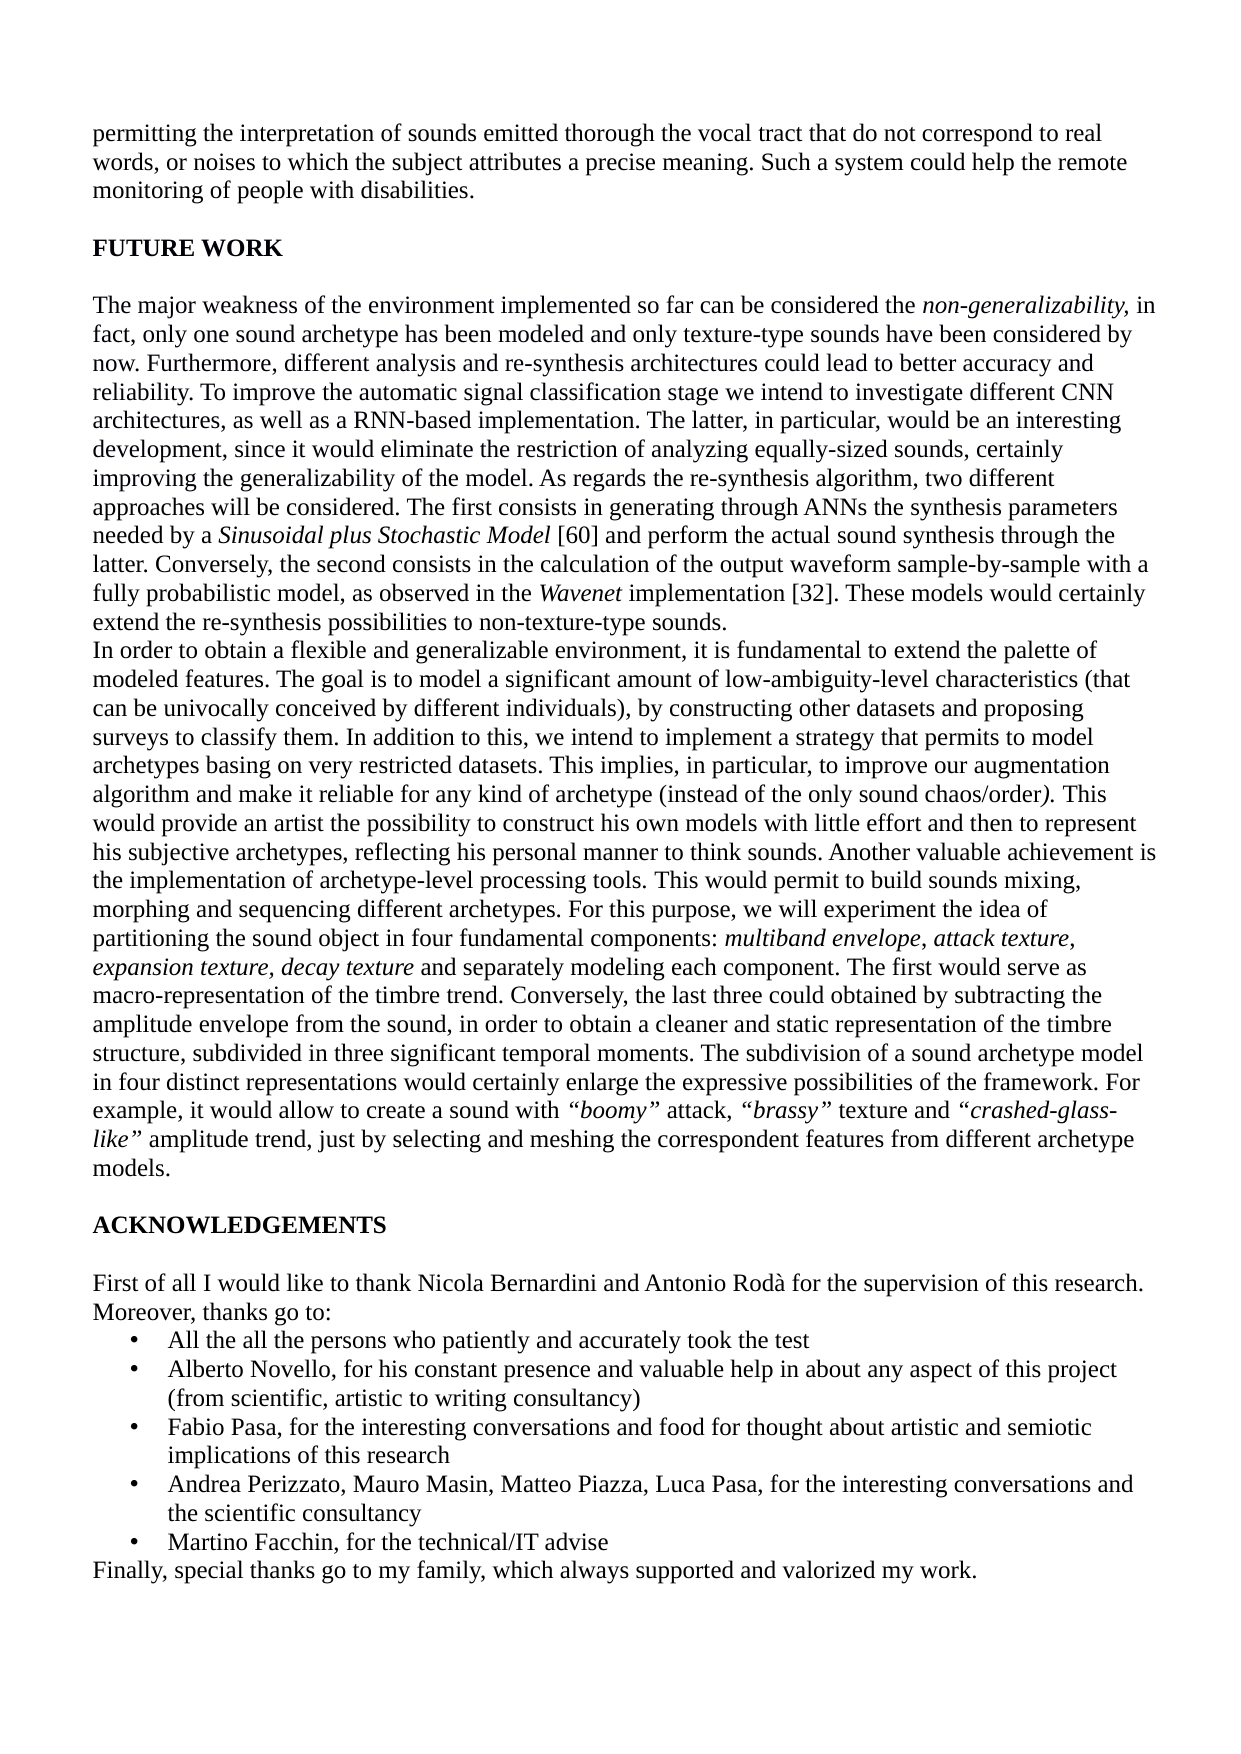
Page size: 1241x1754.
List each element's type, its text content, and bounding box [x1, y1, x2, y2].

text In order to obtain a flexible and generalizable environment, it is fundamental to extend the palette of modeled features. The goal is to model a significant amount of low-ambiguity-level characteristics (that can be univocally conceived by different individuals), by constructing other datasets and proposing surveys to classify them. In addition to this, we intend to implement a strategy that permits to model archetypes basing on very restricted datasets. This implies, in particular, to improve our augmentation algorithm and make it reliable for any kind of archetype (instead of the only sound chaos/order). This would provide an artist the possibility to construct his own models with little effort and then to represent his subjective archetypes, reflecting his personal manner to think sounds. Another valuable achievement is the implementation of archetype-level processing tools. This would permit to build sounds mixing, morphing and sequencing different archetypes. For this purpose, we will experiment the idea of partitioning the sound object in four fundamental components: multiband envelope, attack texture, expansion texture, decay texture and separately modeling each component. The first would serve as macro-representation of the timbre trend. Conversely, the last three could obtained by subtracting the amplitude envelope from the sound, in order to obtain a cleaner and static representation of the timbre structure, subdivided in three significant temporal moments. The subdivision of a sound archetype model in four distinct representations would certainly enlarge the expressive possibilities of the framework. For example, it would allow to create a sound with “boomy” attack, “brassy” texture and “crashed-glass-like” amplitude trend, just by selecting and meshing the correspondent features from different archetype models. [92, 636, 1160, 1182]
list Martino Facchin, for the technical/IT advise [130, 1527, 1160, 1556]
text FUTURE WORK [92, 233, 1160, 262]
text permitting the interpretation of sounds emitted thorough the vocal tract that do not correspond to real words, or noises to which the subject attributes a precise meaning. Such a system could help the remote monitoring of people with disabilities. [92, 118, 1160, 204]
text Finally, special thanks go to my family, which always supported and valorized my work. [92, 1556, 1160, 1584]
list Andrea Perizzato, Mauro Masin, Matteo Piazza, Luca Pasa, for the interesting conversations and the scientific consultancy [130, 1469, 1160, 1527]
text ACKNOWLEDGEMENTS [92, 1211, 1160, 1239]
list Alberto Novello, for his constant presence and valuable help in about any aspect of this project (from scientific, artistic to writing consultancy) [130, 1354, 1160, 1412]
text The major weakness of the environment implemented so far can be considered the non-generalizability, in fact, only one sound archetype has been modeled and only texture-type sounds have been considered by now. Furthermore, different analysis and re-synthesis architectures could lead to better accuracy and reliability. To improve the automatic signal classification stage we intend to investigate different CNN architectures, as well as a RNN-based implementation. The latter, in particular, would be an interesting development, since it would eliminate the restriction of analyzing equally-sized sounds, certainly improving the generalizability of the model. As regards the re‑synthesis algorithm, two different approaches will be considered. The first consists in generating through ANNs the synthesis parameters needed by a Sinusoidal plus Stochastic Model [60] and perform the actual sound synthesis through the latter. Conversely, the second consists in the calculation of the output waveform sample-by-sample with a fully probabilistic model, as observed in the Wavenet implementation [32]. These models would certainly extend the re-synthesis possibilities to non-texture-type sounds. [92, 291, 1160, 636]
text First of all I would like to thank Nicola Bernardini and Antonio Rodà for the supervision of this research. Moreover, thanks go to: [92, 1268, 1160, 1326]
list All the all the persons who patiently and accurately took the test [130, 1326, 1160, 1354]
list Fabio Pasa, for the interesting conversations and food for thought about artistic and semiotic implications of this research [130, 1412, 1160, 1469]
